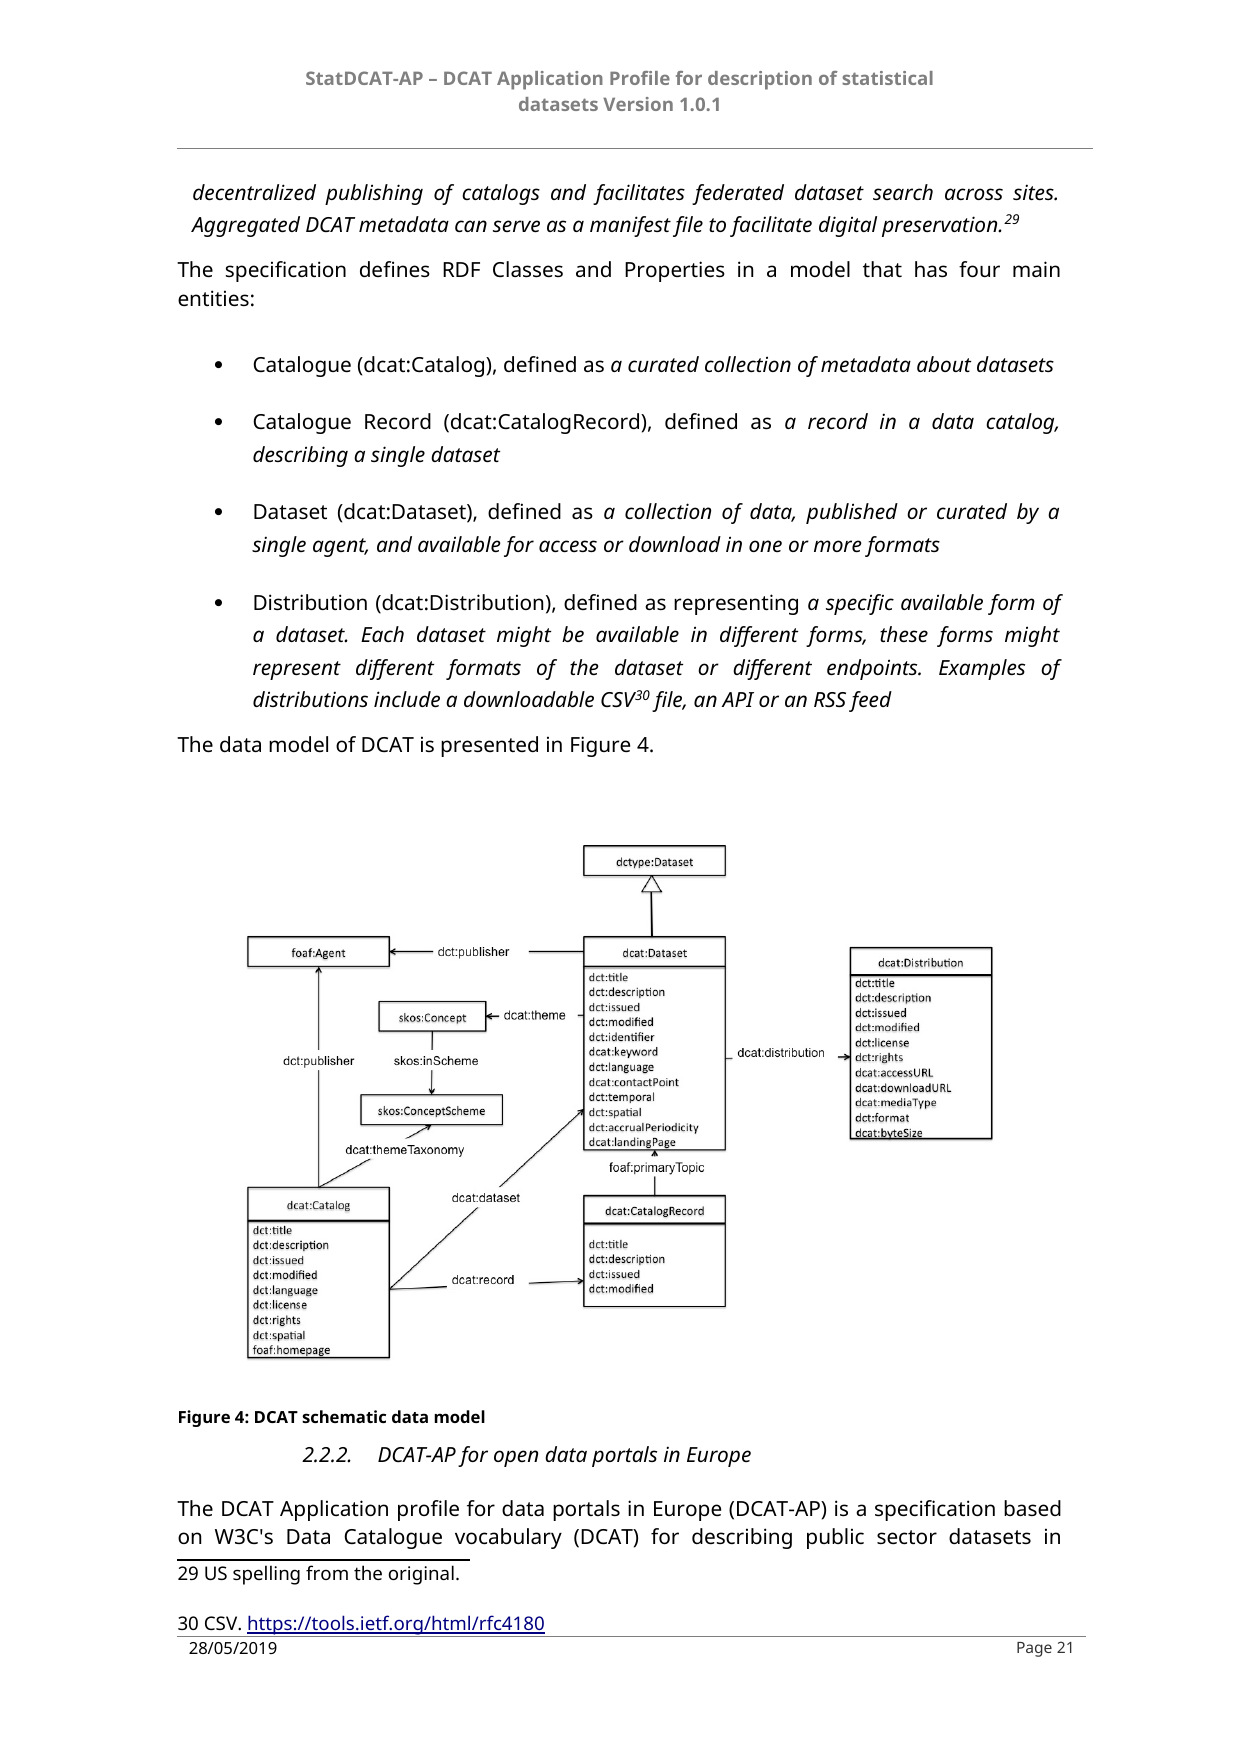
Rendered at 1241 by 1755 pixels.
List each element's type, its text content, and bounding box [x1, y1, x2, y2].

list Catalogue Record (dcat:CatalogRecord), defined as a record in a data catalog, describing a single dataset [215, 407, 1063, 468]
list CSV. https://tools.ietf.org/html/rfc4180 [177, 1610, 1063, 1636]
list Distribution (dcat:Distribution), defined as representing a specific available form of a dataset. Each dataset might be available in different forms, these forms might represent different formats of the dataset or different endpoints. Examples of distributions include a downloadable CSV file, an API or an RSS feed [215, 588, 1063, 714]
text Figure 4: DCAT schematic data model [177, 1405, 1063, 1428]
text US spelling from the original. [177, 1560, 1063, 1585]
text The data model of DCAT is presented in Figure 4. [177, 731, 1063, 759]
list Dataset (dcat:Dataset), defined as a collection of data, published or curated by a single agent, and available for access or download in one or more formats [215, 497, 1063, 558]
text decentralized publishing of catalogs and facilitates federated dataset search across sites. Aggregated DCAT metadata can serve as a manifest file to facilitate digital preservation. [192, 178, 1063, 239]
text The specification defines RDF Classes and Properties in a model that has four main entities: [177, 255, 1063, 312]
list Catalogue (dcat:Catalog), defined as a curated collection of metadata about datasets [215, 350, 1063, 378]
subtitle DCAT-AP for open data portals in Europe [302, 1440, 1063, 1469]
text The DCAT Application profile for data portals in Europe (DCAT-AP) is a specification based on W3C's Data Catalogue vocabulary (DCAT) for describing public sector datasets in [177, 1494, 1063, 1551]
